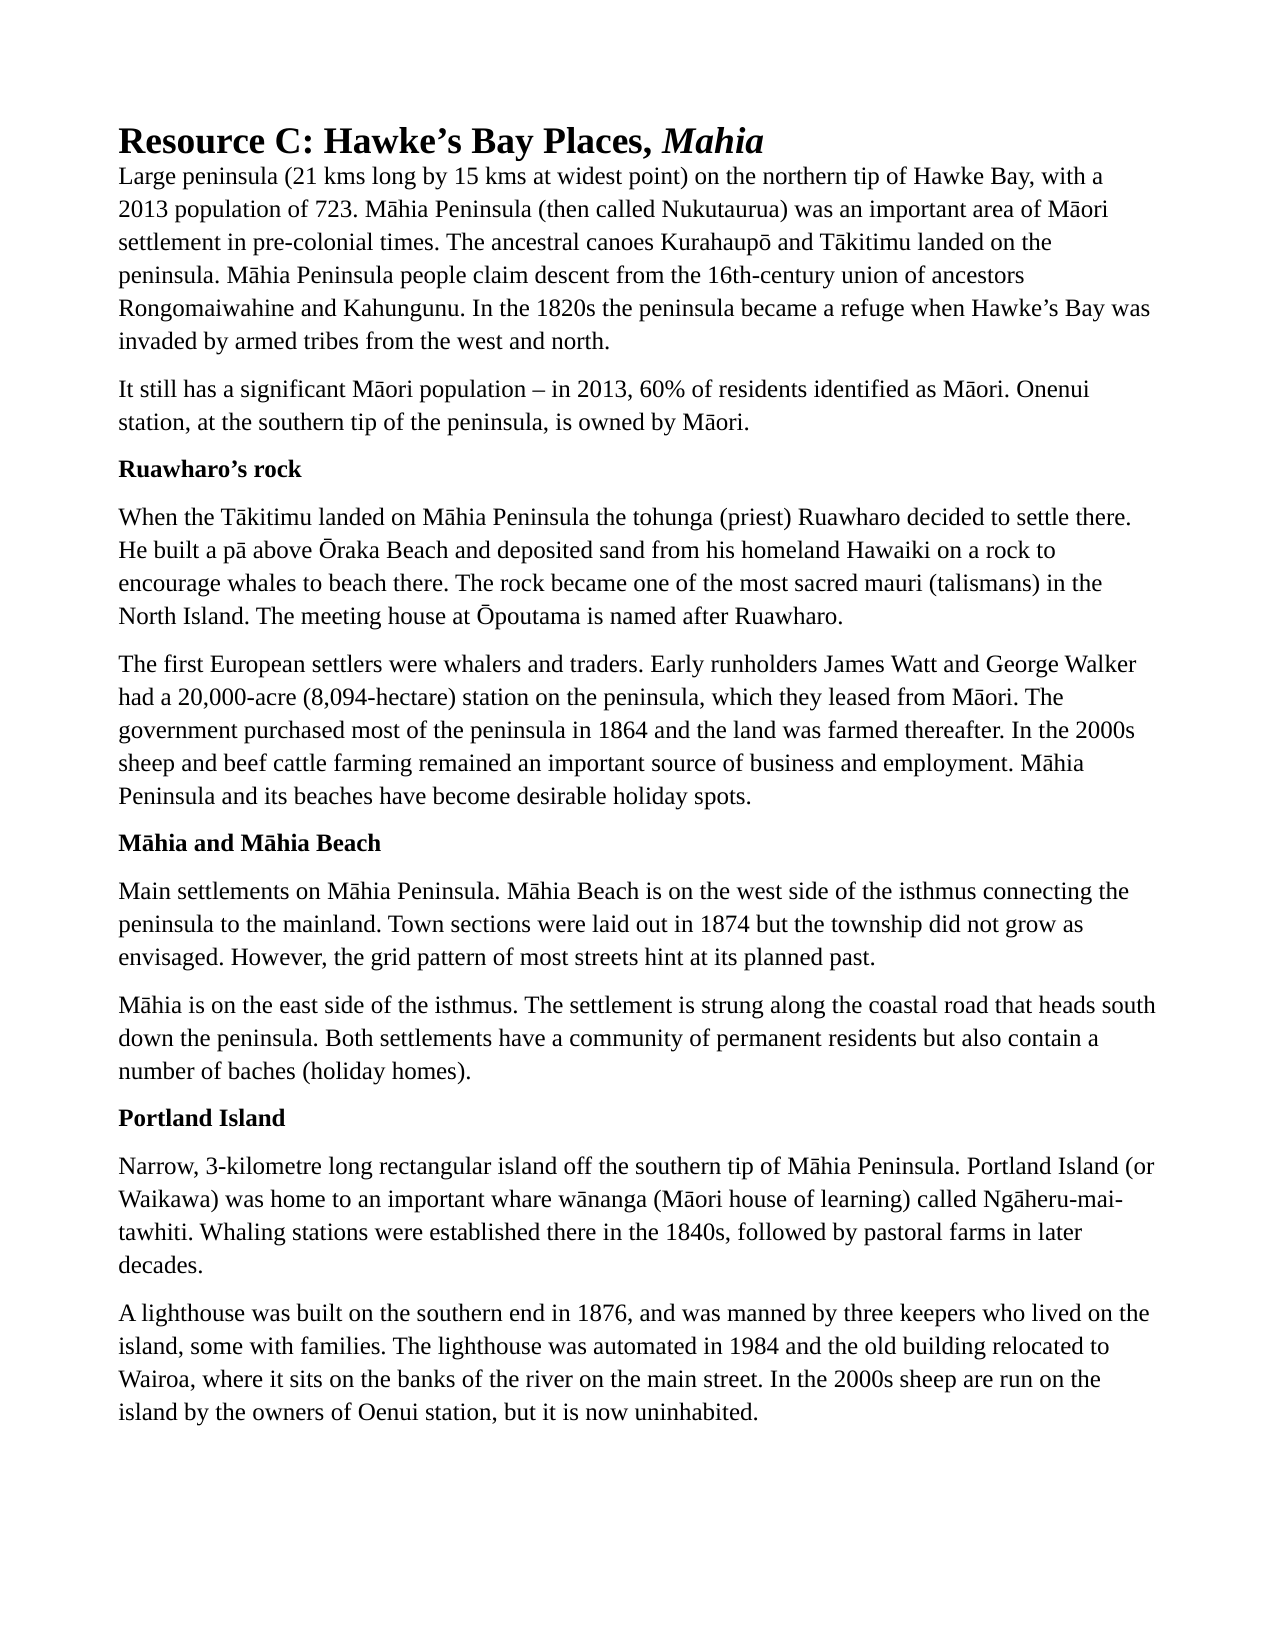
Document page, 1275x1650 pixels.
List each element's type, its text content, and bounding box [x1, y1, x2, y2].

text Large peninsula (21 kms long by 15 kms at widest point) on the northern tip of Hawke Bay, with a 2013 population of 723. Māhia Peninsula (then called Nukutaurua) was an important area of Māori settlement in pre-colonial times. The ancestral canoes Kurahaupō and Tākitimu landed on the peninsula. Māhia Peninsula people claim descent from the 16th-century union of ancestors Rongomaiwahine and Kahungunu. In the 1820s the peninsula became a refuge when Hawke’s Bay was invaded by armed tribes from the west and north. [118, 161, 1157, 355]
text The first European settlers were whalers and traders. Early runholders James Watt and George Walker had a 20,000-acre (8,094-hectare) station on the peninsula, which they leased from Māori. The government purchased most of the peninsula in 1864 and the land was farmed thereafter. In the 2000s sheep and beef cattle farming remained an important source of business and employment. Māhia Peninsula and its beaches have become desirable holiday spots. [118, 649, 1157, 810]
text When the Tākitimu landed on Māhia Peninsula the tohunga (priest) Ruawharo decided to settle there. He built a pā above Ōraka Beach and deposited sand from his homeland Hawaiki on a rock to encourage whales to beach there. The rock became one of the most sacred mauri (talismans) in the North Island. The meeting house at Ōpoutama is named after Ruawharo. [118, 502, 1157, 630]
text Ruawharo’s rock [118, 454, 1157, 483]
text Resource C: Hawke’s Bay Places, Mahia [118, 118, 1157, 161]
text A lighthouse was built on the southern end in 1876, and was manned by three keepers who lived on the island, some with families. The lighthouse was automated in 1984 and the old building relocated to Wairoa, where it sits on the banks of the river on the main street. In the 2000s sheep are run on the island by the owners of Oenui station, but it is now uninhabited. [118, 1298, 1157, 1426]
text Māhia and Māhia Beach [118, 828, 1157, 857]
text Main settlements on Māhia Peninsula. Māhia Beach is on the west side of the isthmus connecting the peninsula to the mainland. Town sections were laid out in 1874 but the township did not grow as envisaged. However, the grid pattern of most streets hint at its planned past. [118, 876, 1157, 971]
text Narrow, 3-kilometre long rectangular island off the southern tip of Māhia Peninsula. Portland Island (or Waikawa) was home to an important whare wānanga (Māori house of learning) called Ngāheru-mai-tawhiti. Whaling stations were established there in the 1840s, followed by pastoral farms in later decades. [118, 1151, 1157, 1279]
text Portland Island [118, 1103, 1157, 1132]
text It still has a significant Māori population – in 2013, 60% of residents identified as Māori. Onenui station, at the southern tip of the peninsula, is owned by Māori. [118, 374, 1157, 436]
text Māhia is on the east side of the isthmus. The settlement is strung along the coastal road that heads south down the peninsula. Both settlements have a community of permanent residents but also contain a number of baches (holiday homes). [118, 990, 1157, 1084]
